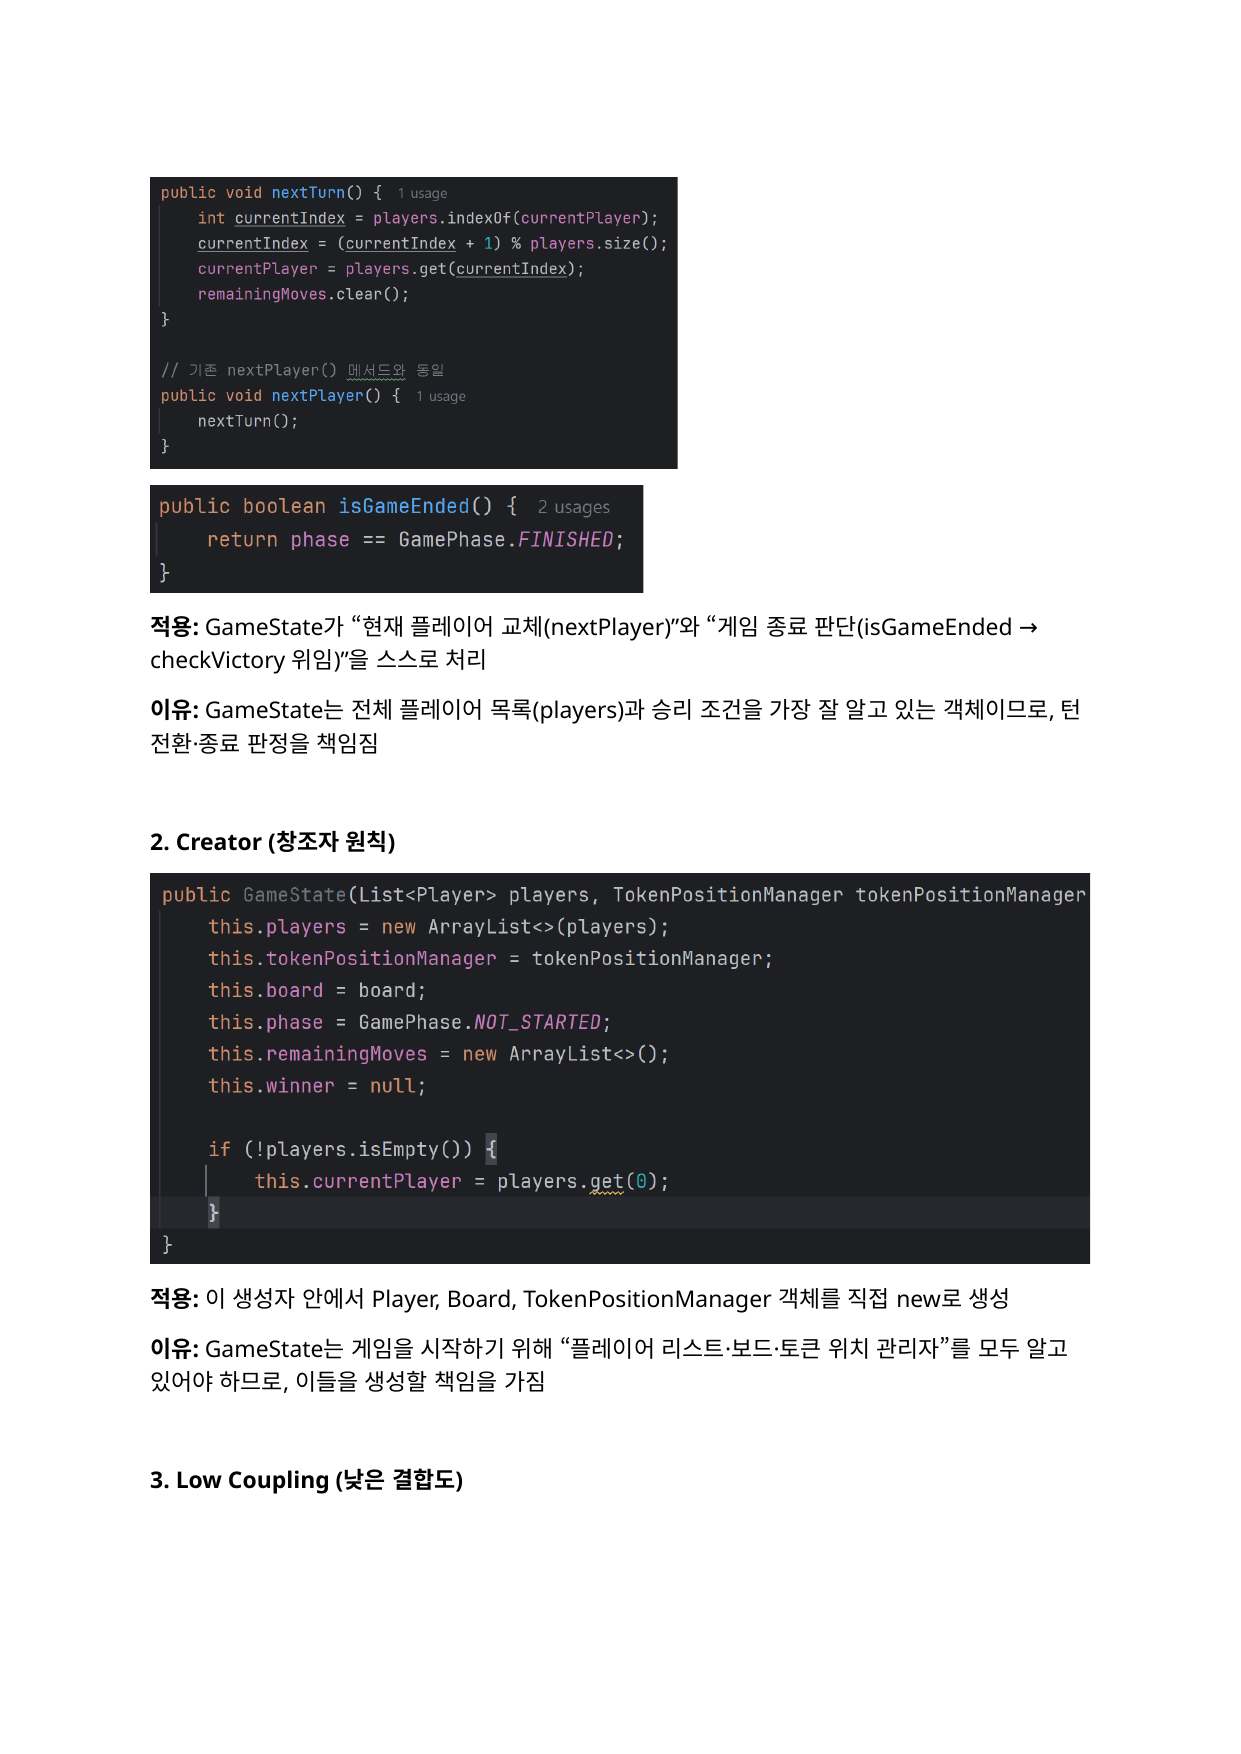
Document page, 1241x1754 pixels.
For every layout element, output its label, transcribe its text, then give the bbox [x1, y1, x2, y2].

text 2. Creator (창조자 원칙) [150, 823, 1090, 857]
text 적용: 이 생성자 안에서 Player, Board, TokenPositionManager 객체를 직접 new로 생성 [150, 1281, 1090, 1314]
text 3. Low Coupling (낮은 결합도) [150, 1462, 1090, 1495]
text 이유: GameState는 전체 플레이어 목록(players)과 승리 조건을 가장 잘 알고 있는 객체이므로, 턴 전환·종료 판정을 책임짐 [150, 692, 1090, 759]
text 이유: GameState는 게임을 시작하기 위해 “플레이어 리스트·보드·토큰 위치 관리자”를 모두 알고 있어야 하므로, 이들을 생성할 책임을 가짐 [150, 1331, 1090, 1397]
text 적용: GameState가 “현재 플레이어 교체(nextPlayer)”와 “게임 종료 판단(isGameEnded → checkVictory 위임)”을 스스로 처리 [150, 609, 1090, 676]
